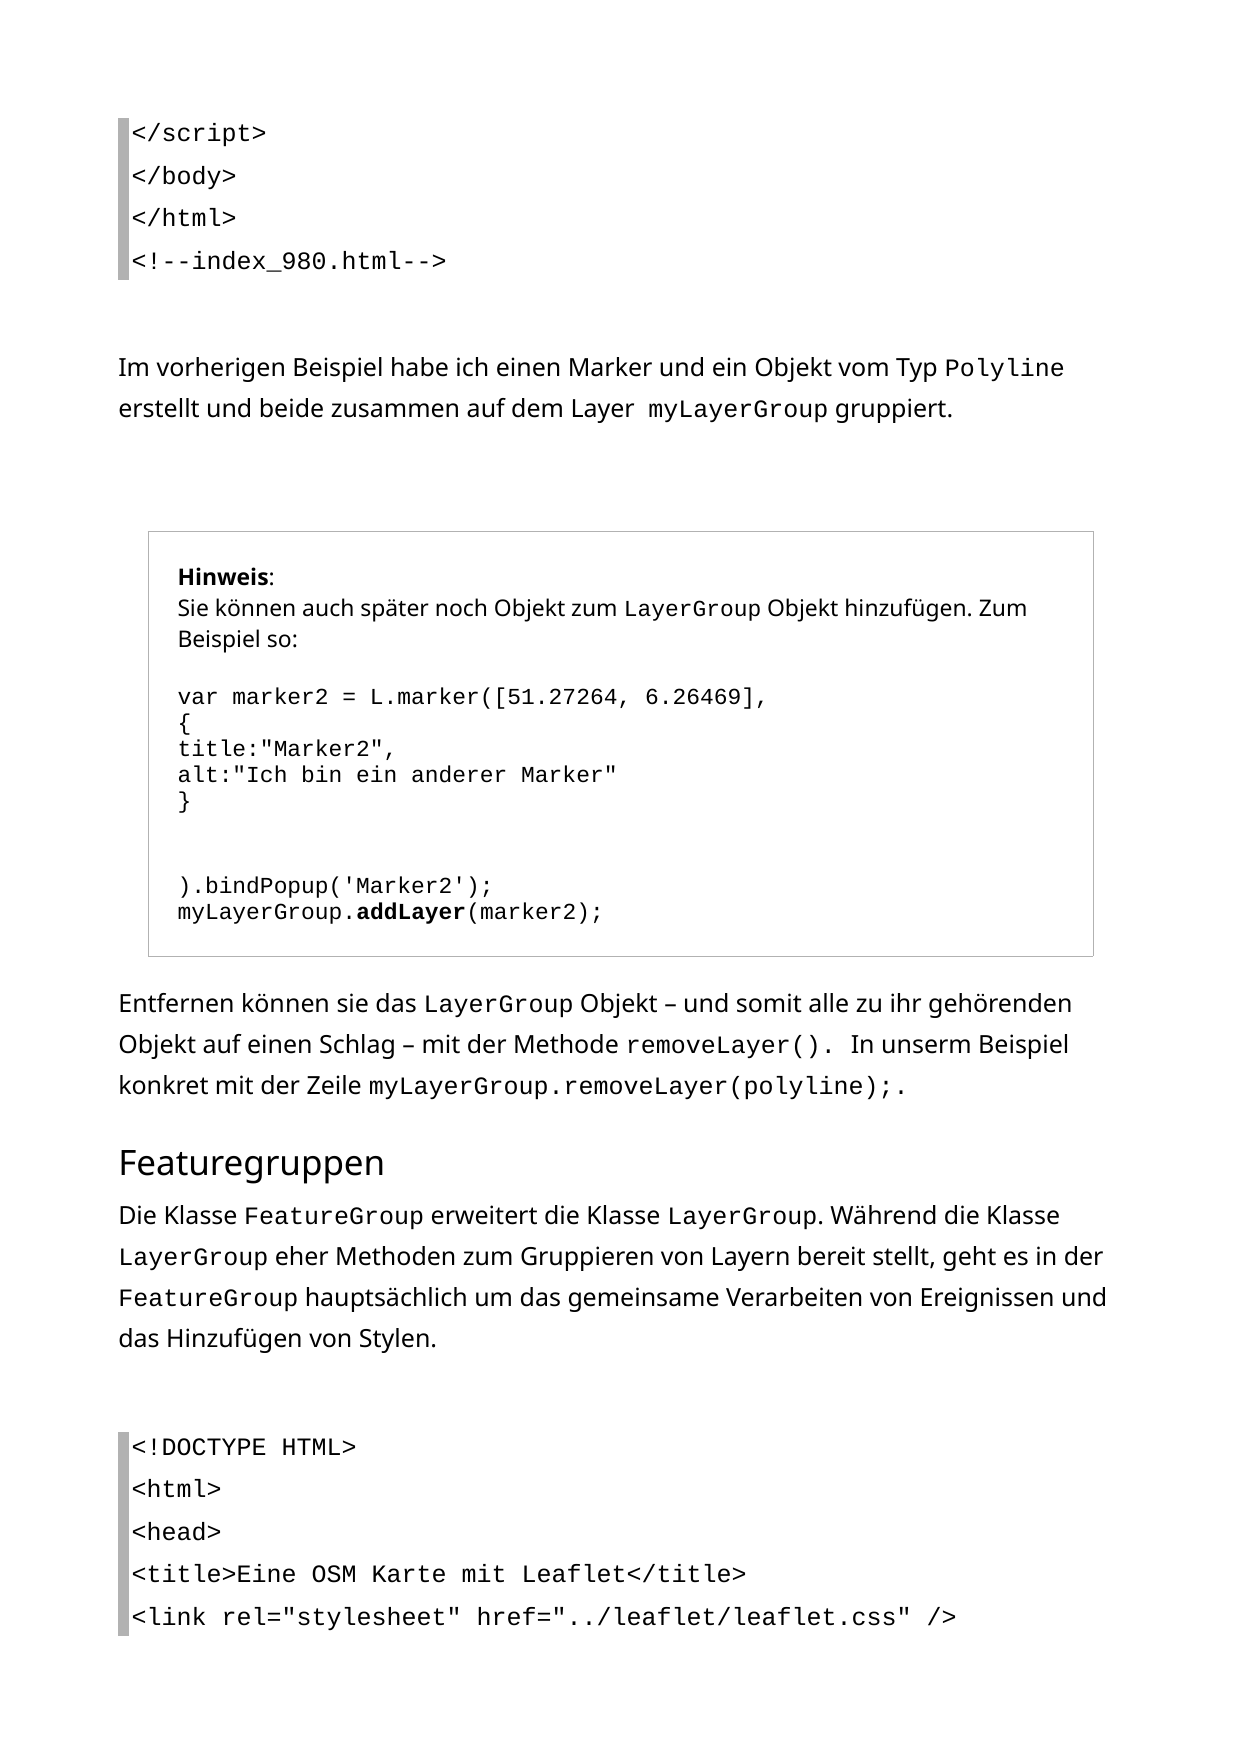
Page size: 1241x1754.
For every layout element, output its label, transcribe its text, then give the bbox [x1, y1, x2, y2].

text Hinweis: Sie können auch später noch Objekt zum LayerGroup Objekt hinzufügen. Zum Beispiel so: var marker2 = L.marker([51.27264, 6.26469], { title:"Marker2", alt:"Ich bin ein anderer Marker" } [149, 532, 1093, 815]
text <title>Eine OSM Karte mit Leaflet</title> [129, 1559, 1122, 1590]
text </script> [129, 118, 1122, 149]
text </body> [129, 161, 1122, 192]
text Die Klasse FeatureGroup erweitert die Klasse LayerGroup. Während die Klasse LayerGroup eher Methoden zum Gruppieren von Layern bereit stellt, geht es in der FeatureGroup hauptsächlich um das gemeinsame Verarbeiten von Ereignissen und das Hinzufügen von Stylen. [118, 1198, 1122, 1355]
text <html> [129, 1474, 1122, 1505]
text <!DOCTYPE HTML> [129, 1432, 1122, 1463]
text <head> [129, 1517, 1122, 1548]
text Entfernen können sie das LayerGroup Objekt – und somit alle zu ihr gehörenden Objekt auf einen Schlag – mit der Methode removeLayer(). In unserm Beispiel konkret mit der Zeile myLayerGroup.removeLayer(polyline);. [118, 985, 1122, 1102]
text </html> [129, 203, 1122, 234]
text <link rel="stylesheet" href="../leaflet/leaflet.css" /> [129, 1602, 1122, 1636]
text Im vorherigen Beispiel habe ich einen Marker und ein Objekt vom Typ Polyline erstellt und beide zusammen auf dem Layer myLayerGroup gruppiert. [118, 349, 1122, 425]
subtitle Featuregruppen [118, 1137, 1122, 1185]
text <!--index_980.html--> [129, 246, 1122, 280]
text ).bindPopup('Marker2'); myLayerGroup.addLayer(marker2); [149, 845, 1093, 956]
